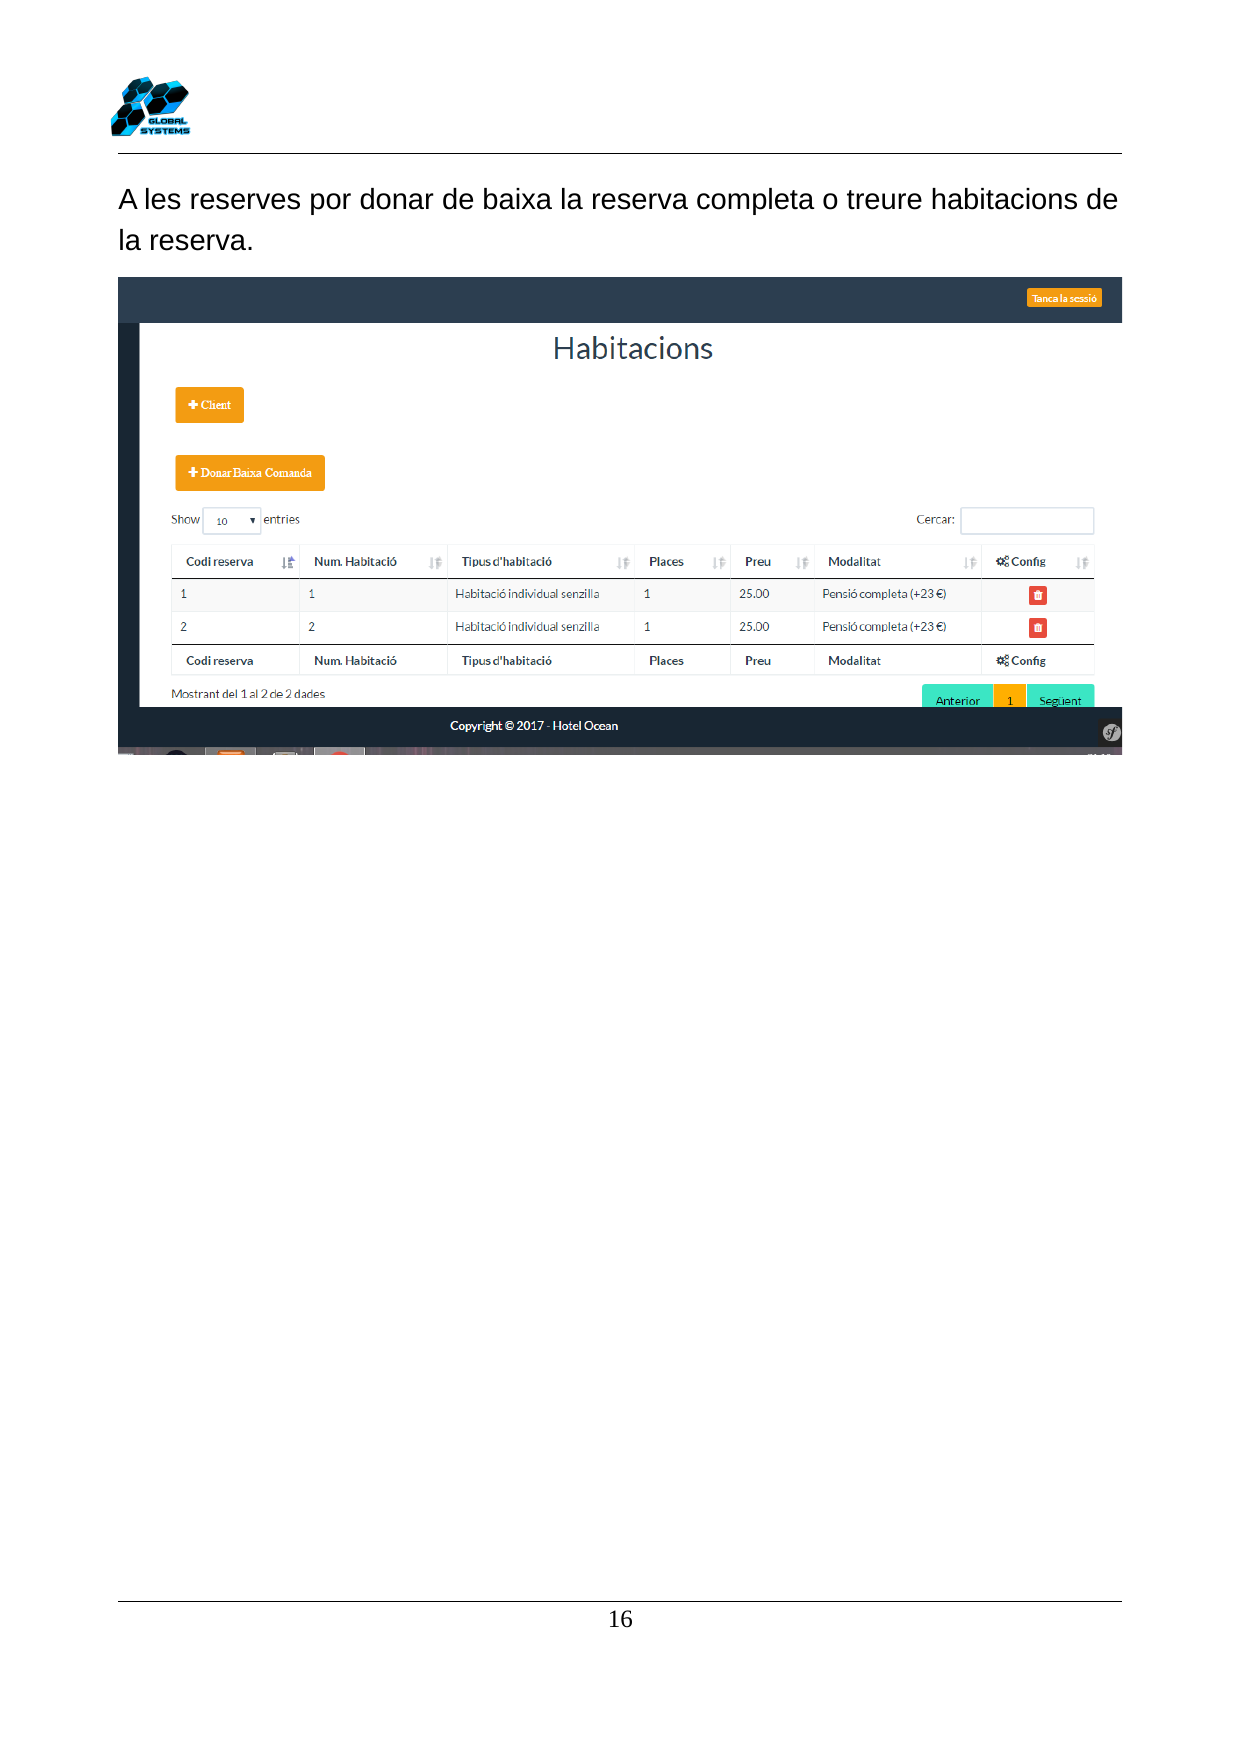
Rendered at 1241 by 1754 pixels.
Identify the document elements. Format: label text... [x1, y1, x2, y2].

picture [107, 61, 194, 148]
text A les reserves por donar de baixa la reserva completa o treure habitacions de la reserva. [118, 182, 1122, 256]
picture [118, 277, 1123, 755]
